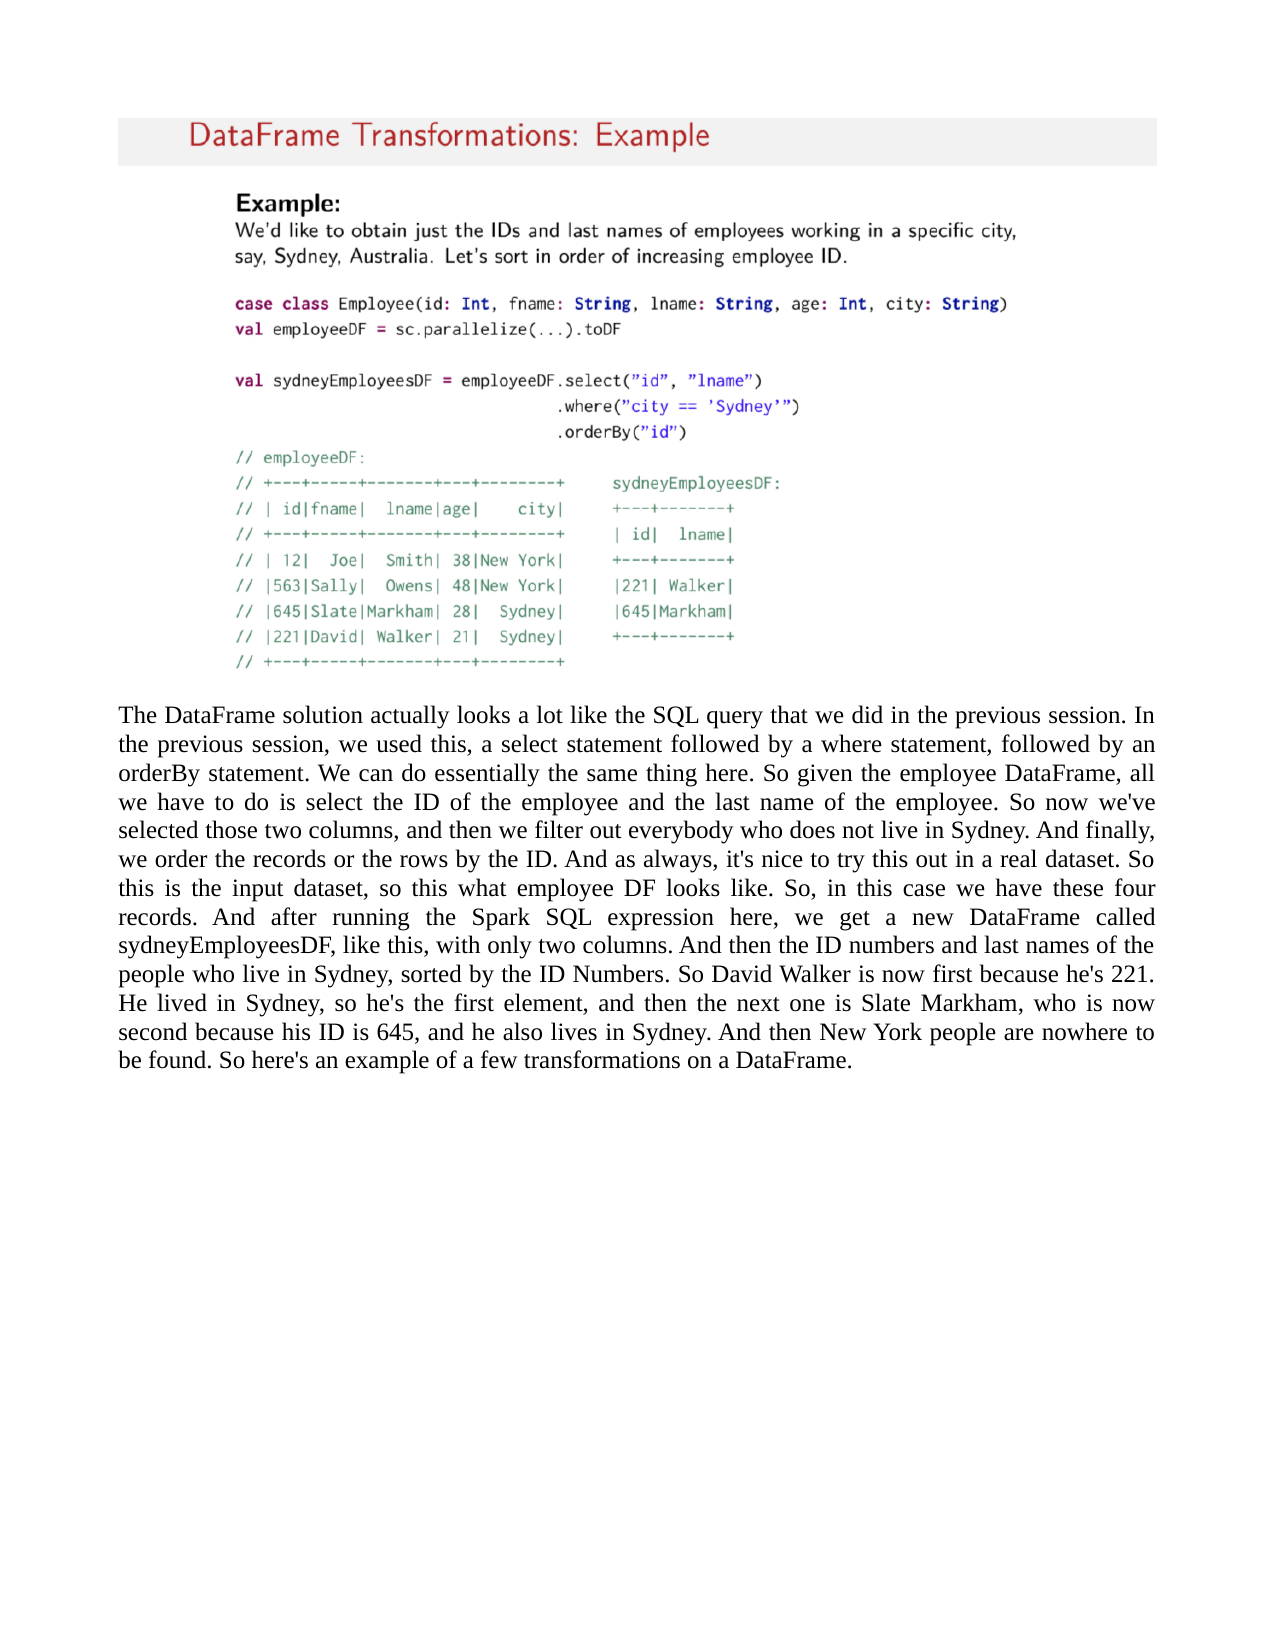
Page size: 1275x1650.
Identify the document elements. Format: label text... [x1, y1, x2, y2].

text The DataFrame solution actually looks a lot like the SQL query that we did in the previous session. In the previous session, we used this, a select statement followed by a where statement, followed by an orderBy statement. We can do essentially the same thing here. So given the employee DataFrame, all we have to do is select the ID of the employee and the last name of the employee. So now we've selected those two columns, and then we filter out everybody who does not live in Sydney. And finally, we order the records or the rows by the ID. And as always, it's nice to try this out in a real dataset. So this is the input dataset, so this what employee DF looks like. So, in this case we have these four records. And after running the Spark SQL expression here, we get a new DataFrame called sydneyEmployeesDF, like this, with only two columns. And then the ID numbers and last names of the people who live in Sydney, sorted by the ID Numbers. So David Walker is now first because he's 221. He lived in Sydney, so he's the first element, and then the next one is Slate Markham, who is now second because his ID is 645, and he also lives in Sydney. And then New York people are nowhere to be found. So here's an example of a few transformations on a DataFrame. [118, 700, 1157, 1074]
picture [118, 118, 1157, 672]
